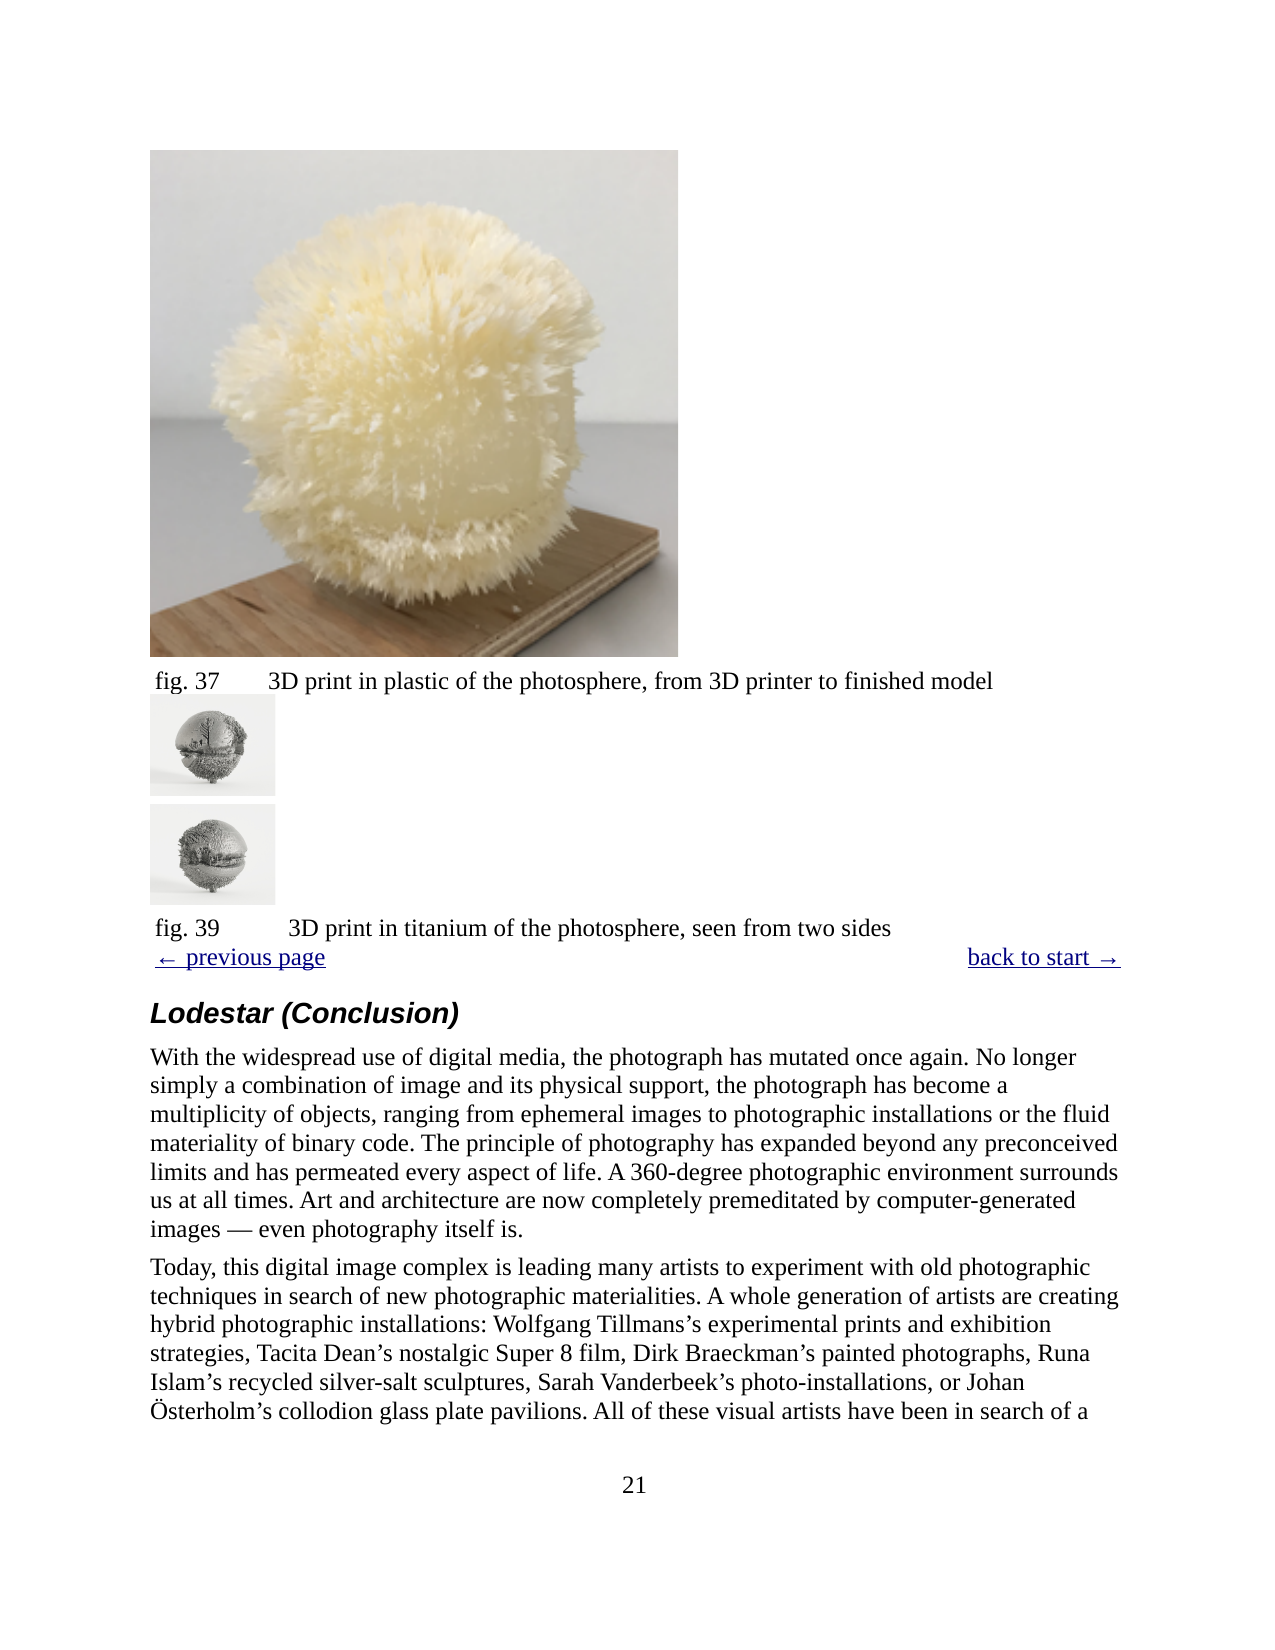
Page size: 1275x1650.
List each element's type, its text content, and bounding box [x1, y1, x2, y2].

table_header 3D print in titanium of the photosphere, seen from two sides [284, 913, 1125, 942]
picture [150, 804, 276, 905]
table_header fig. 37 [150, 666, 263, 694]
text With the widespread use of digital media, the photograph has mutated once again. No longer simply a combination of image and its physical support, the photograph has become a multiplicity of objects, ranging from ephemeral images to photographic installations or the fluid materiality of binary code. The principle of photography has expanded beyond any preconceived limits and has permeated every aspect of life. A 360-degree photographic environment surrounds us at all times. Art and architecture are now completely premeditated by computer-generated images — even photography itself is. [150, 1042, 1125, 1243]
table_header back to start → [638, 942, 1125, 971]
table_header 3D print in plastic of the photosphere, from 3D printer to finished model [263, 666, 1125, 695]
picture [150, 694, 276, 796]
text Today, this digital image complex is leading many artists to experiment with old photographic techniques in search of new photographic materialities. A whole generation of artists are creating hybrid photographic installations: Wolfgang Tillmans’s experimental prints and exhibition strategies, Tacita Dean’s nostalgic Super 8 film, Dirk Braeckman’s painted photographs, Runa Islam’s recycled silver-salt sculptures, Sarah Vanderbeek’s photo-installations, or Johan Österholm’s collodion glass plate pavilions. All of these visual artists have been in search of a [150, 1252, 1125, 1424]
table_header fig. 39 [150, 913, 283, 942]
picture [150, 150, 679, 657]
table_header ← previous page [150, 942, 637, 971]
subtitle Lodestar (Conclusion) [150, 996, 1125, 1029]
